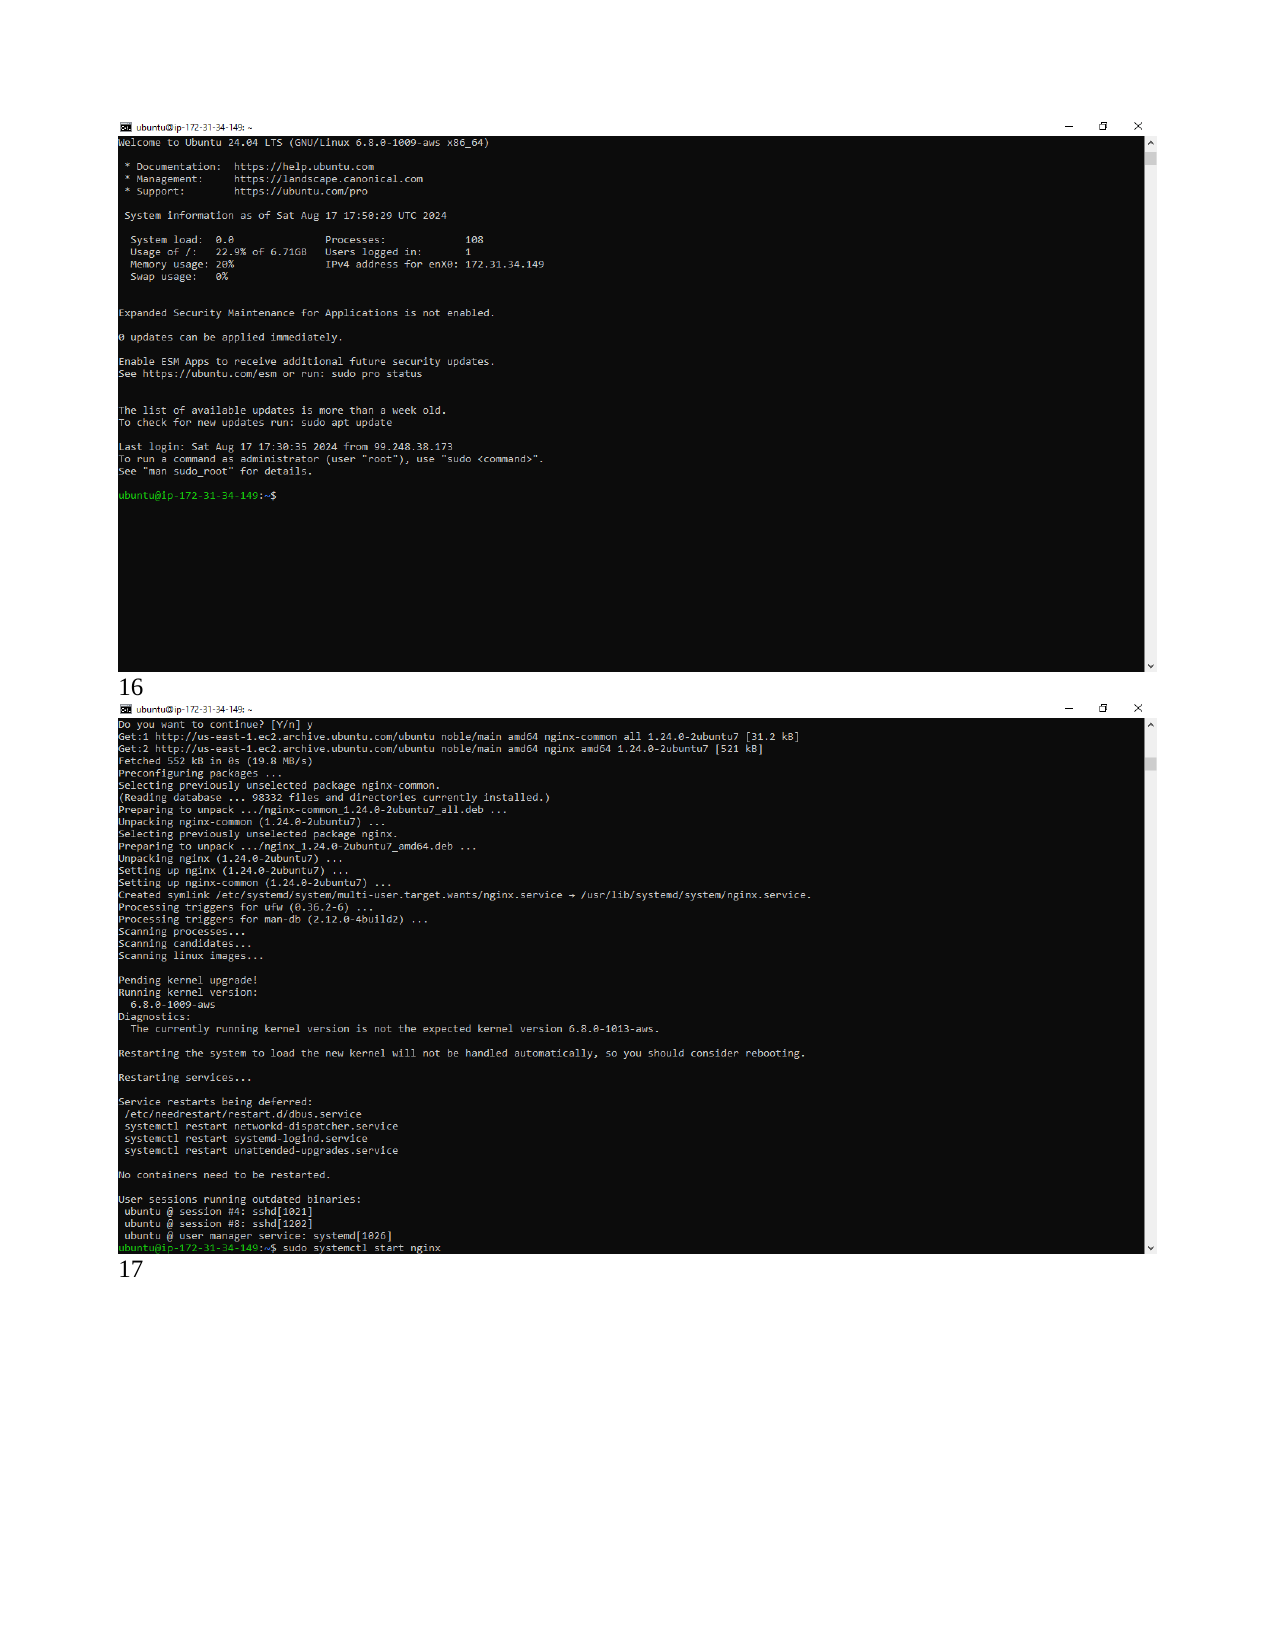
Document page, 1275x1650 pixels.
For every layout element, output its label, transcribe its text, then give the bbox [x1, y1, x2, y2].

text 17 [118, 1254, 1157, 1283]
picture [118, 118, 1157, 672]
picture [118, 700, 1157, 1254]
text 16 [118, 672, 1157, 700]
